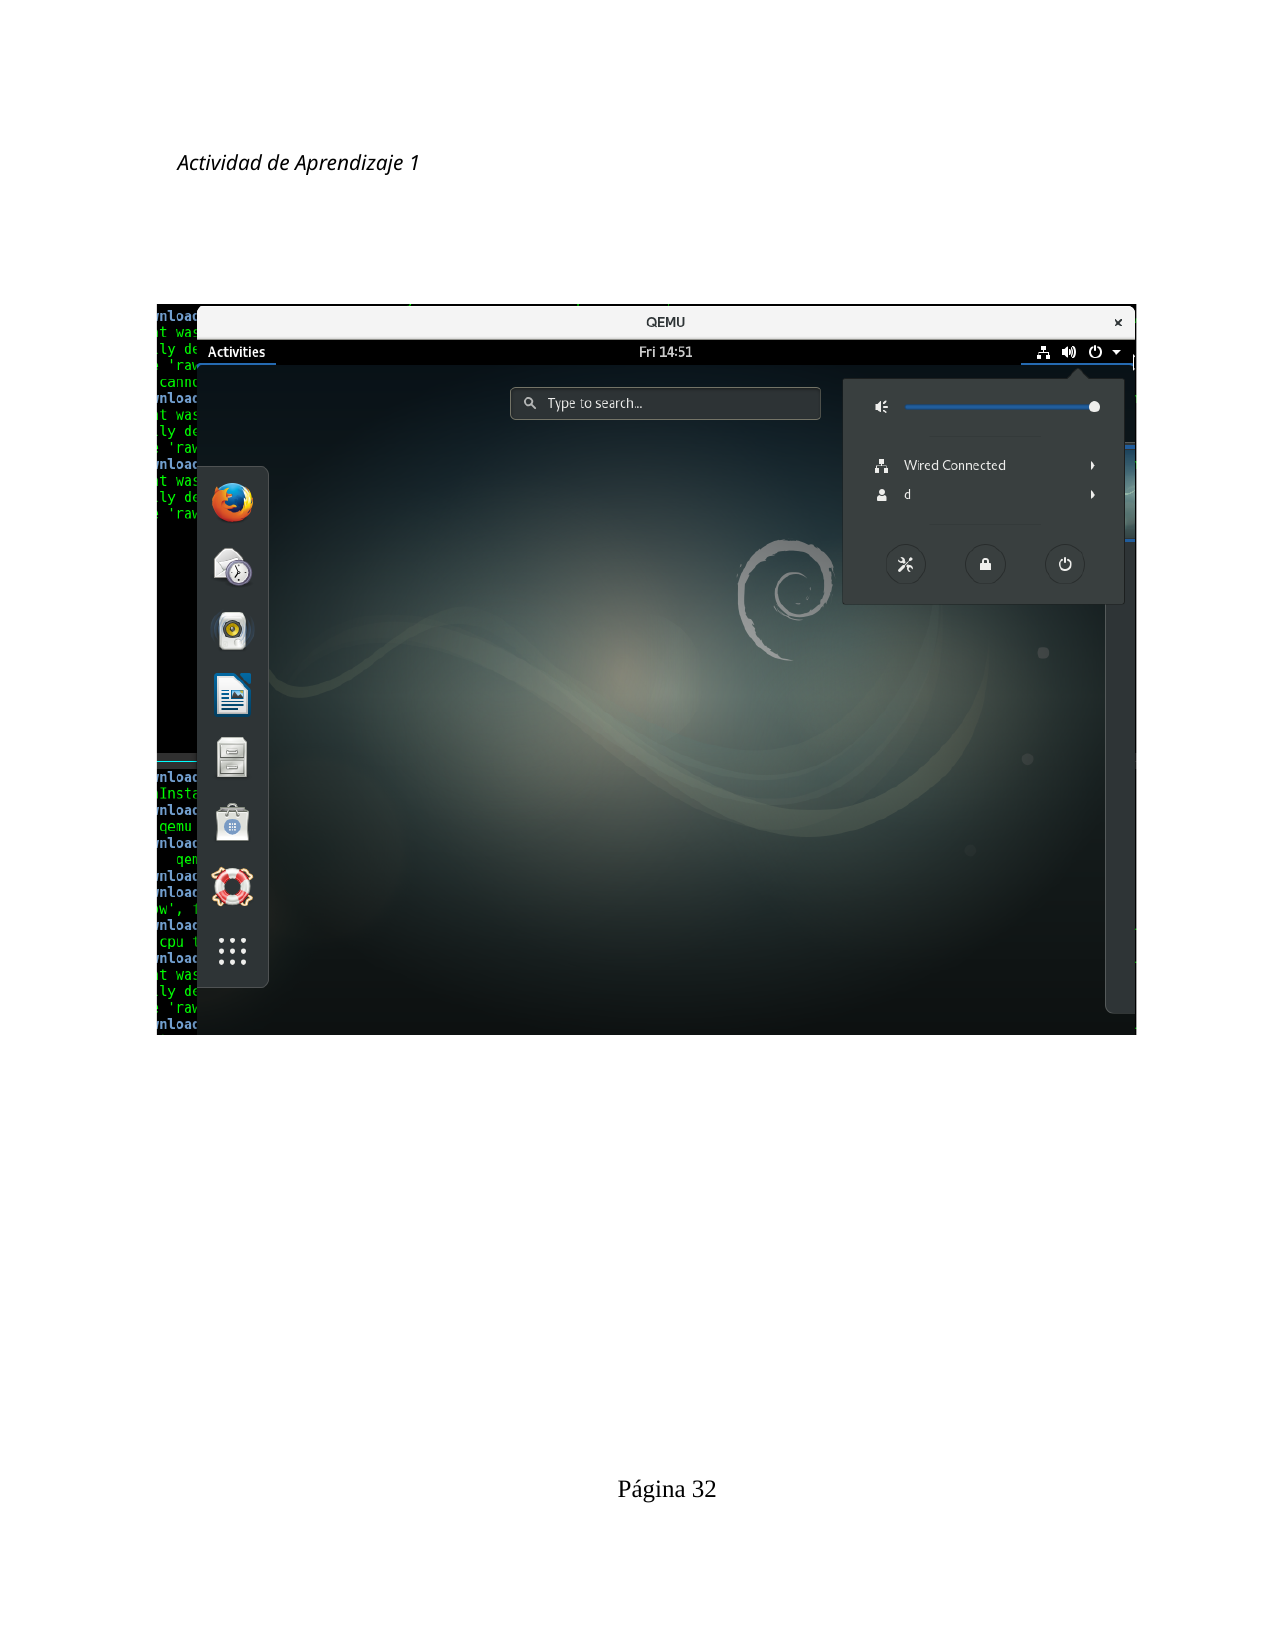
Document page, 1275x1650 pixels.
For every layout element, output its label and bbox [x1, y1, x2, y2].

picture [156, 304, 1137, 1035]
